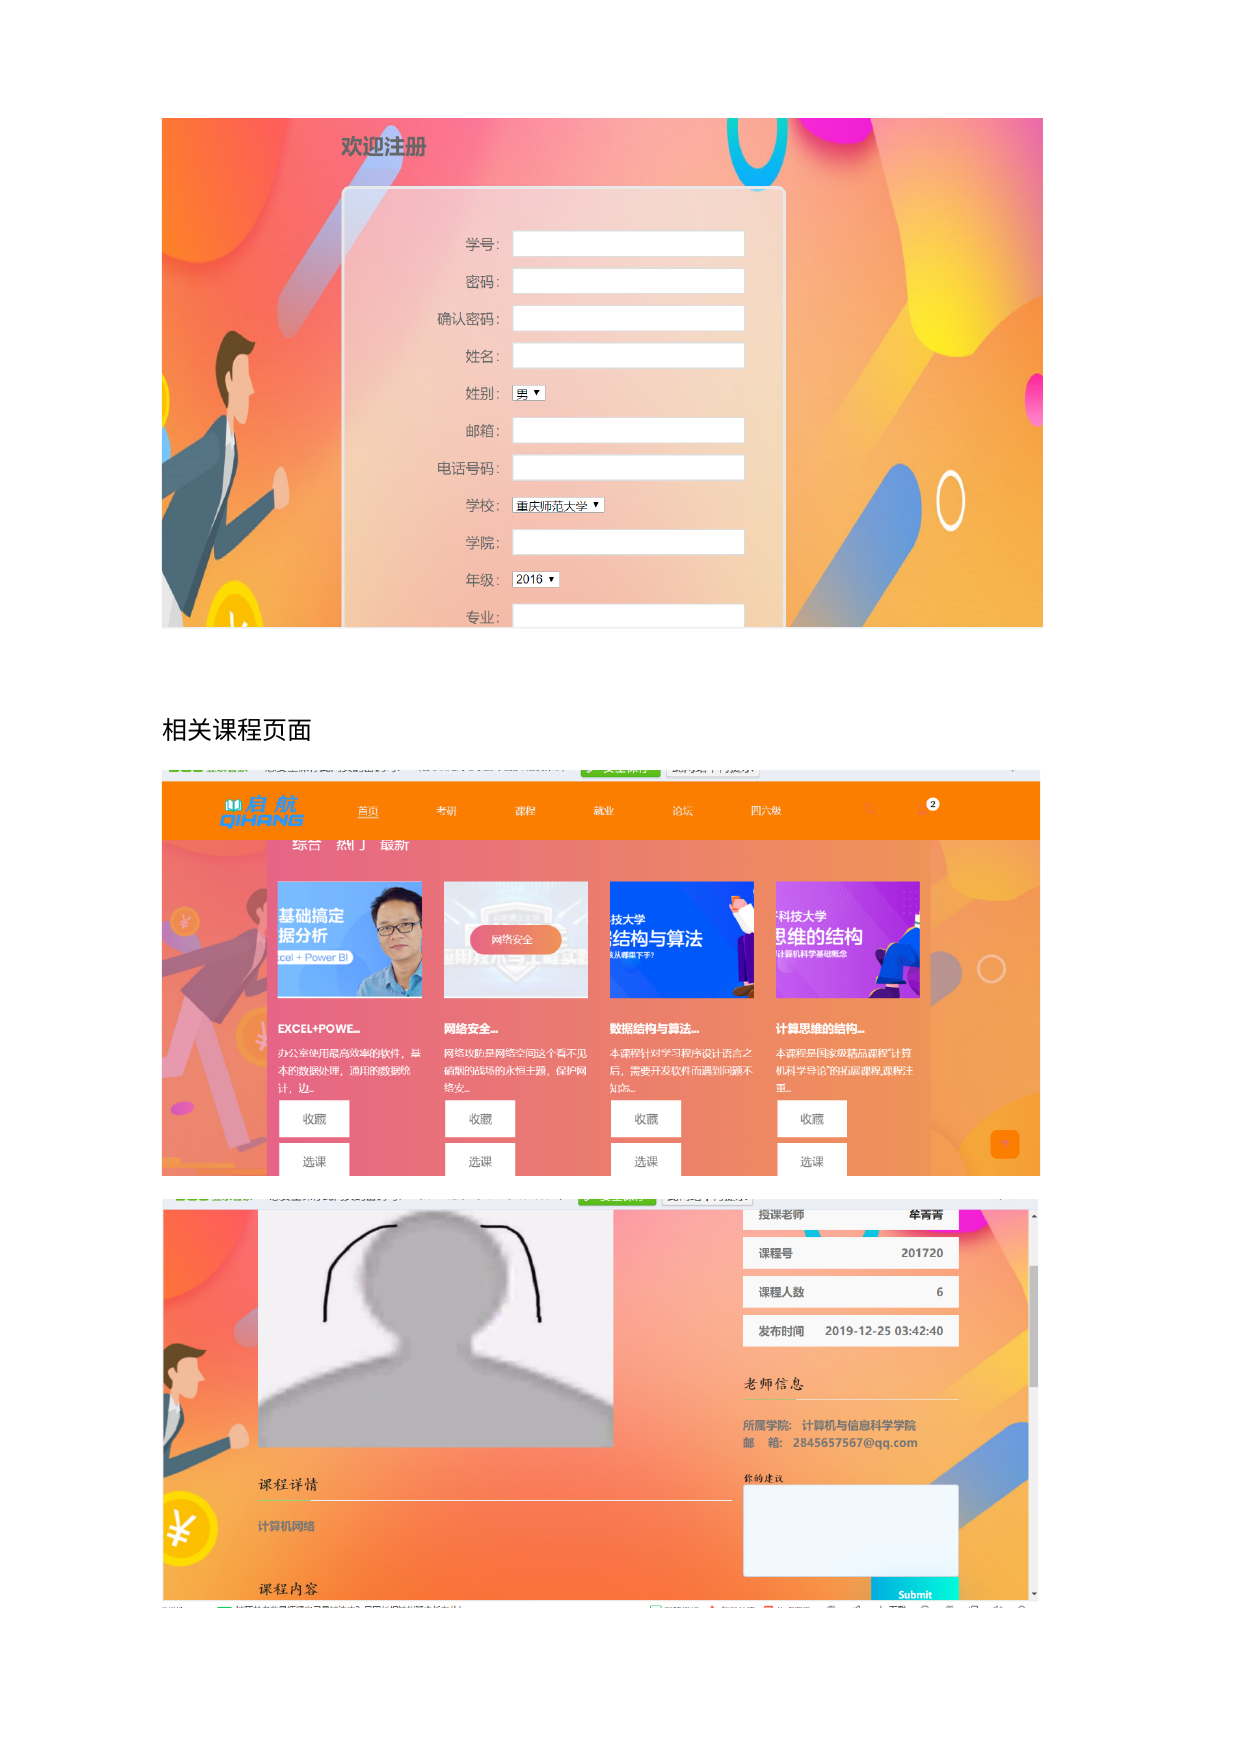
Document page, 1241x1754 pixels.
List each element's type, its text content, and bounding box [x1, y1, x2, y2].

text 相关课程页面 [118, 710, 1122, 747]
